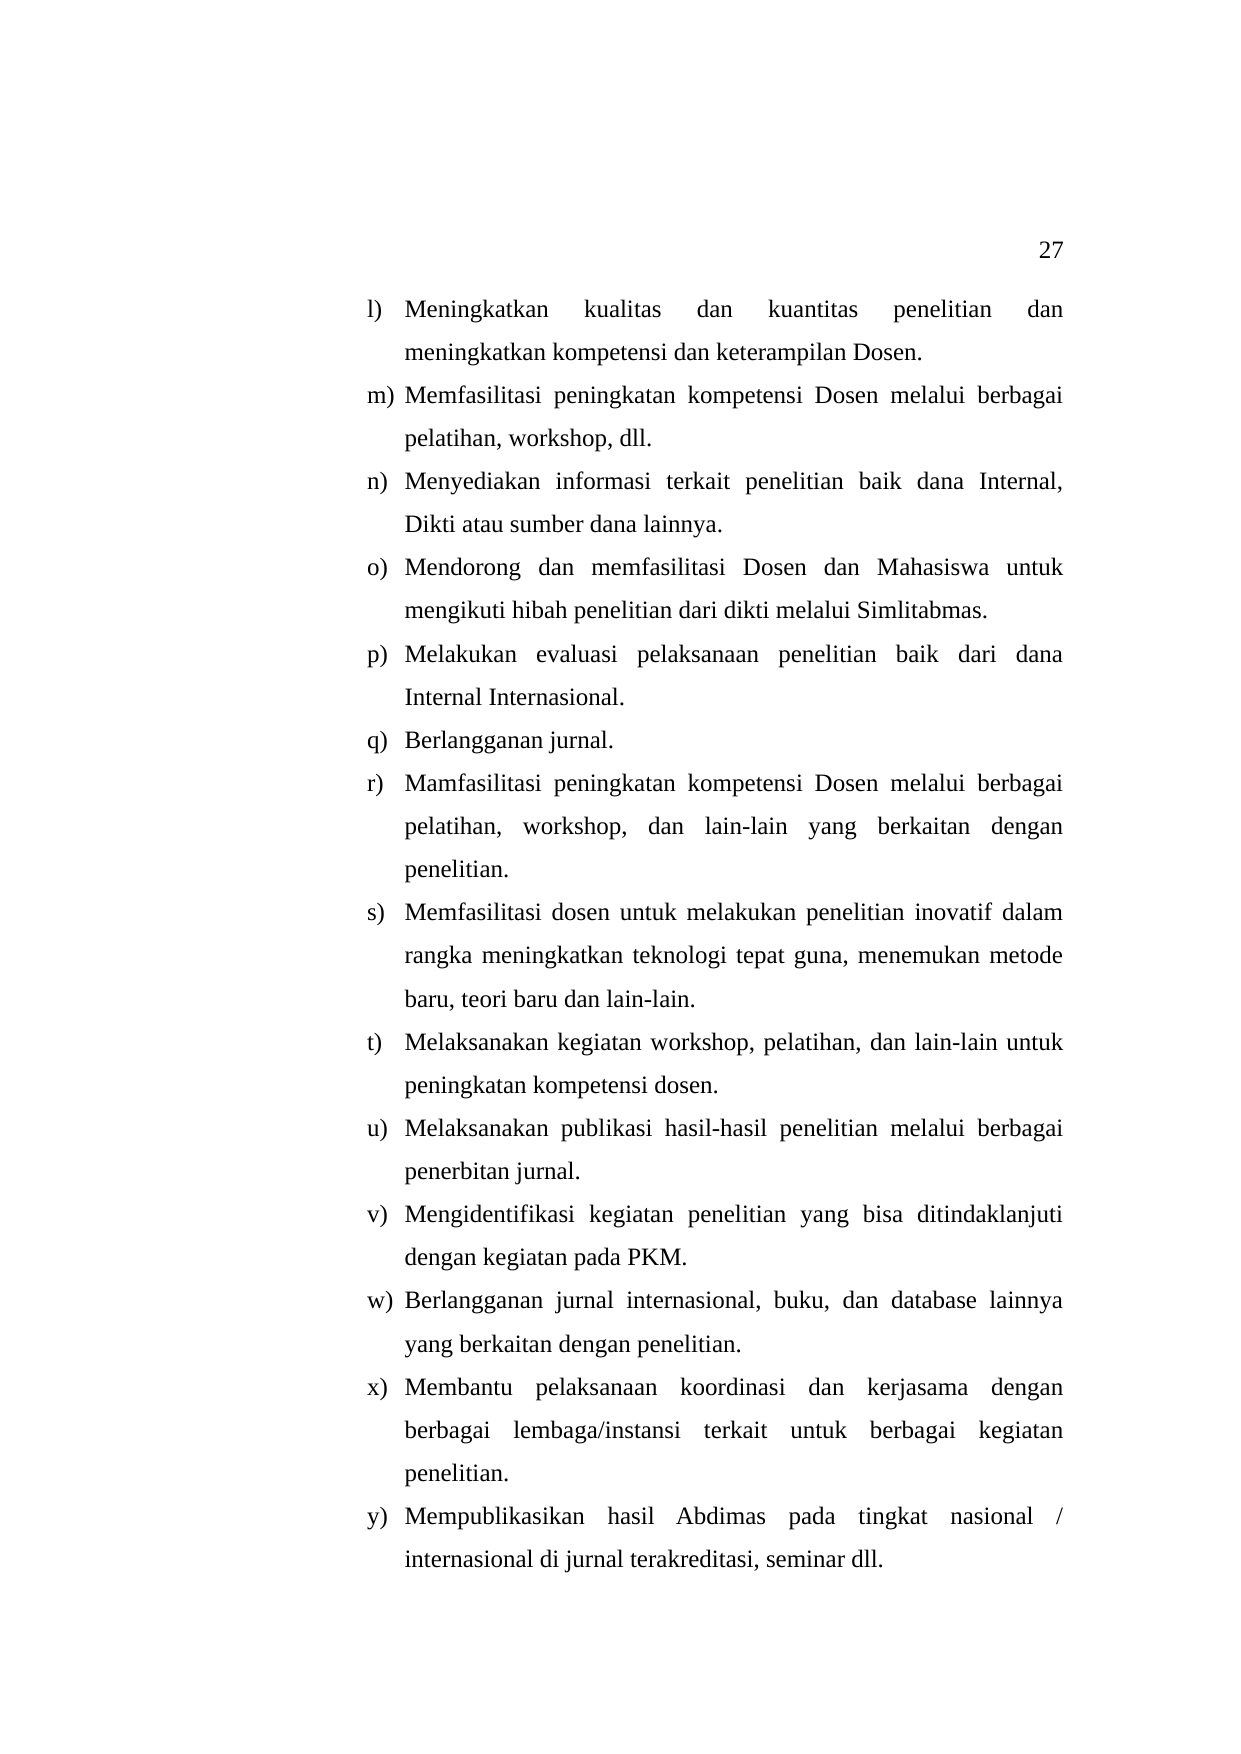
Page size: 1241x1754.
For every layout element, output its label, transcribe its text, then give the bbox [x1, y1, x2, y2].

list Melaksanakan kegiatan workshop, pelatihan, dan lain-lain untuk peningkatan kompetensi dosen. [367, 1027, 1063, 1099]
list Memfasilitasi dosen untuk melakukan penelitian inovatif dalam rangka meningkatkan teknologi tepat guna, menemukan metode baru, teori baru dan lain-lain. [367, 897, 1063, 1012]
list Mendorong dan memfasilitasi Dosen dan Mahasiswa untuk mengikuti hibah penelitian dari dikti melalui Simlitabmas. [367, 552, 1063, 624]
list Mamfasilitasi peningkatan kompetensi Dosen melalui berbagai pelatihan, workshop, dan lain-lain yang berkaitan dengan penelitian. [367, 768, 1063, 883]
list Mengidentifikasi kegiatan penelitian yang bisa ditindaklanjuti dengan kegiatan pada PKM. [367, 1199, 1063, 1271]
list Memfasilitasi peningkatan kompetensi Dosen melalui berbagai pelatihan, workshop, dll. [367, 380, 1063, 452]
list Meningkatkan kualitas dan kuantitas penelitian dan meningkatkan kompetensi dan keterampilan Dosen. [367, 294, 1063, 366]
list Melakukan evaluasi pelaksanaan penelitian baik dari dana Internal Internasional. [367, 639, 1063, 711]
list Berlangganan jurnal internasional, buku, dan database lainnya yang berkaitan dengan penelitian. [367, 1286, 1063, 1357]
list Melaksanakan publikasi hasil-hasil penelitian melalui berbagai penerbitan jurnal. [367, 1113, 1063, 1185]
list Berlangganan jurnal. [367, 725, 1063, 754]
list Mempublikasikan hasil Abdimas pada tingkat nasional / internasional di jurnal terakreditasi, seminar dll. [367, 1501, 1063, 1573]
list Menyediakan informasi terkait penelitian baik dana Internal, Dikti atau sumber dana lainnya. [367, 466, 1063, 538]
list Membantu pelaksanaan koordinasi dan kerjasama dengan berbagai lembaga/instansi terkait untuk berbagai kegiatan penelitian. [367, 1372, 1063, 1487]
